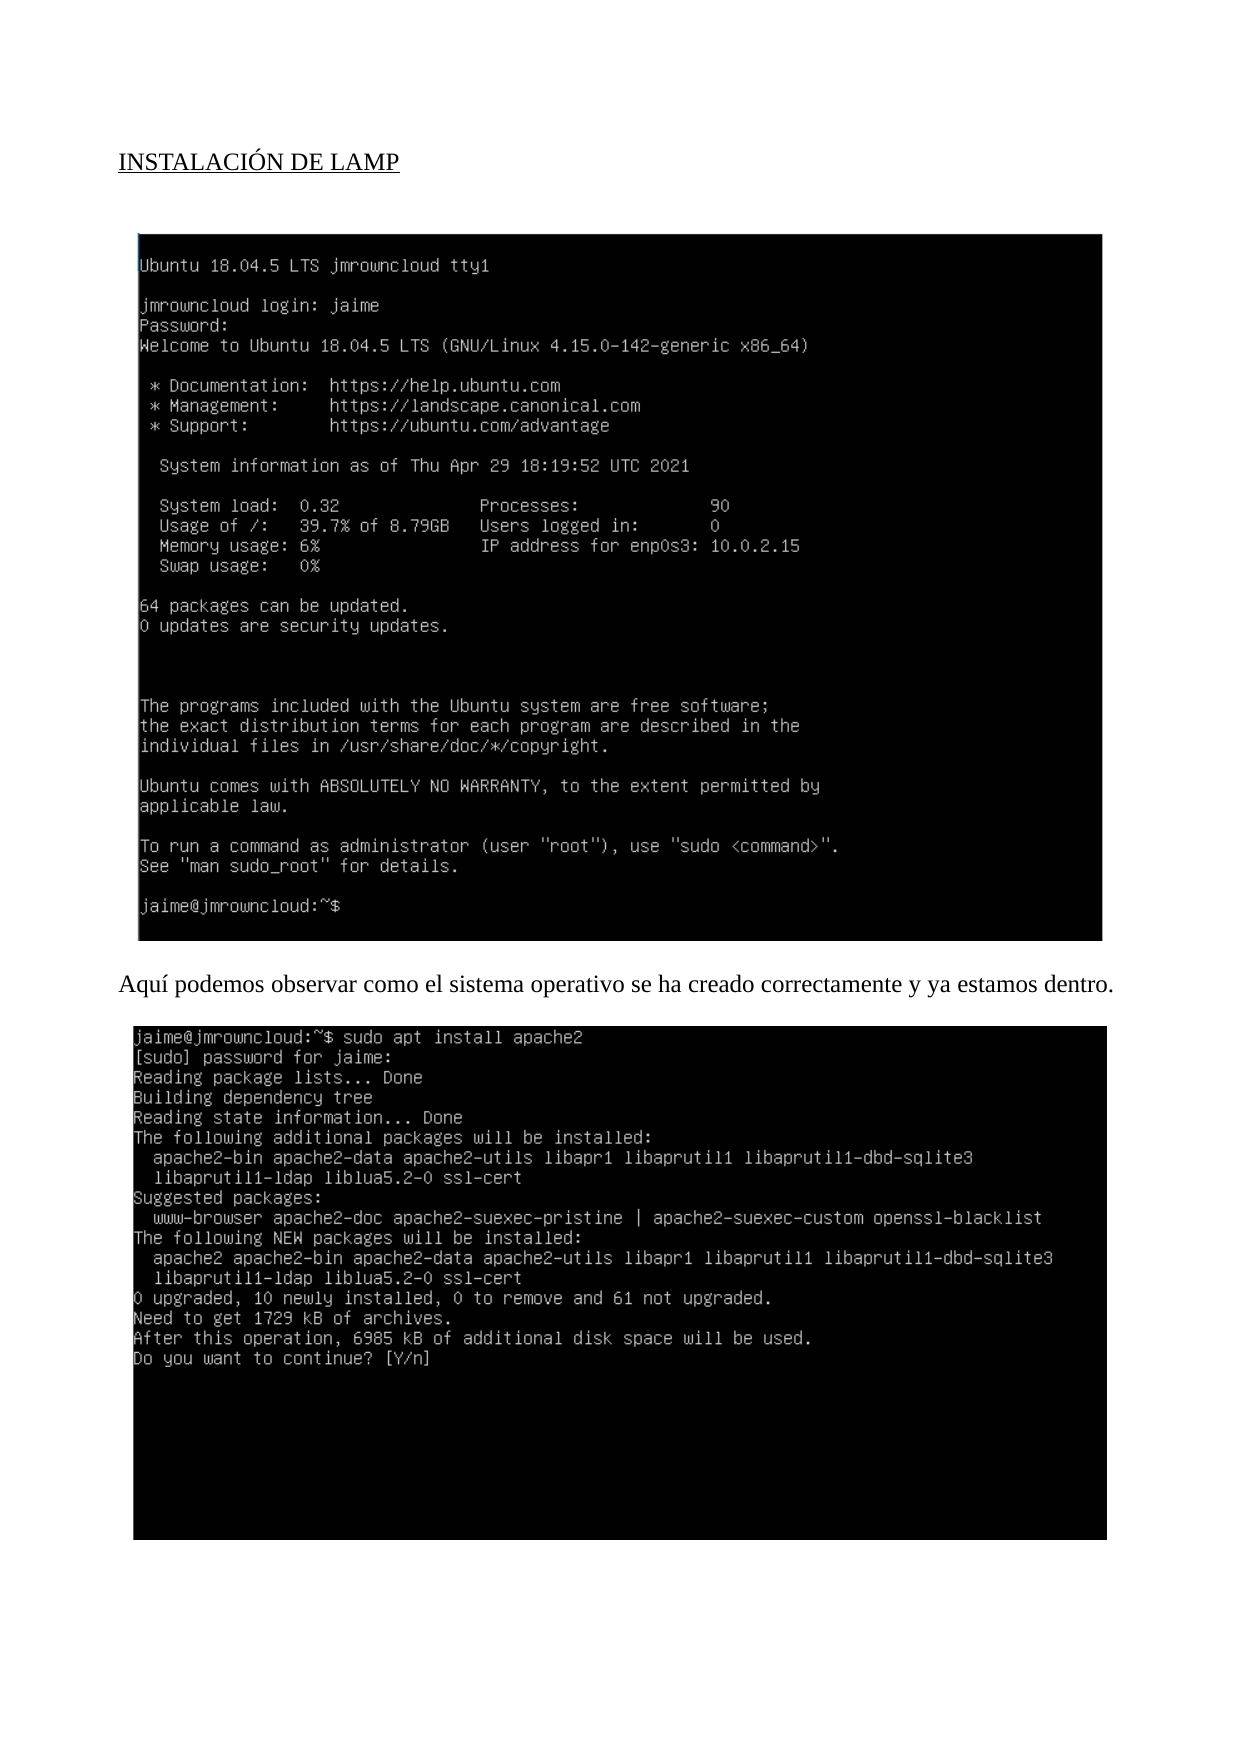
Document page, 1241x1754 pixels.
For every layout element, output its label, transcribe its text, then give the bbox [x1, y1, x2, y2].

picture [137, 233, 1103, 941]
text Aquí podemos observar como el sistema operativo se ha creado correctamente y ya estamos dentro. [118, 969, 1122, 998]
text INSTALACIÓN DE LAMP [118, 147, 1122, 176]
picture [133, 1026, 1107, 1540]
